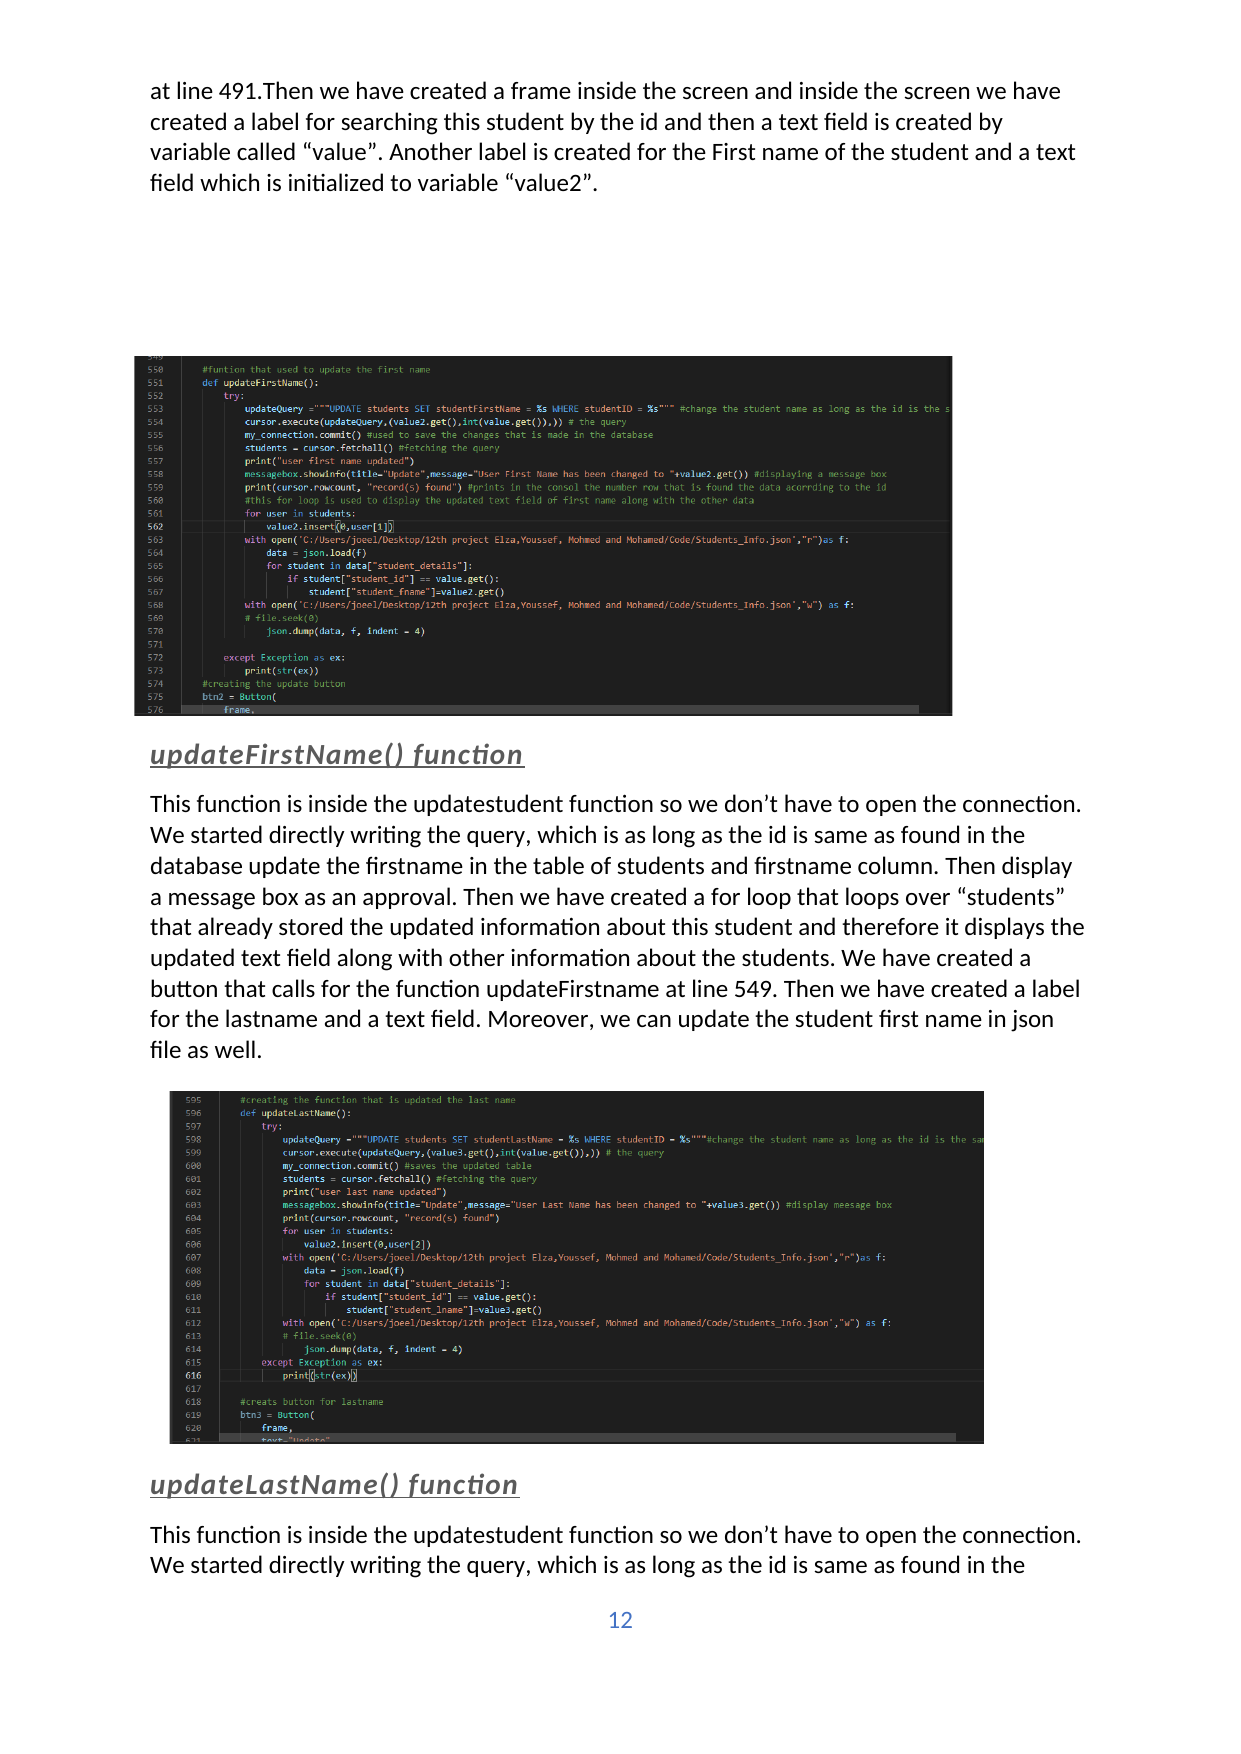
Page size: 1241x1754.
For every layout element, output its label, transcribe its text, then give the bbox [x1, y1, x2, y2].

subtitle updateFirstName() function [150, 736, 1090, 772]
text This function is inside the updatestudent function so we don’t have to open the connection. We started directly writing the query, which is as long as the id is same as found in the database update the firstname in the table of students and firstname column. Then display a message box as an approval. Then we have created a for loop that loops over “students” that already stored the updated information about this student and therefore it displays the updated text field along with other information about the students. We have created a button that calls for the function updateFirstname at line 549. Then we have created a label for the lastname and a text field. Moreover, we can update the student first name in json file as well. [150, 788, 1090, 1065]
subtitle updateLastName() function [150, 1466, 1090, 1502]
text at line 491.Then we have created a frame inside the screen and inside the screen we have created a label for searching this student by the id and then a text field is created by variable called “value”. Another label is created for the First name of the student and a text field which is initialized to variable “value2”. [150, 75, 1090, 198]
text This function is inside the updatestudent function so we don’t have to open the connection. We started directly writing the query, which is as long as the id is same as found in the [150, 1519, 1090, 1580]
